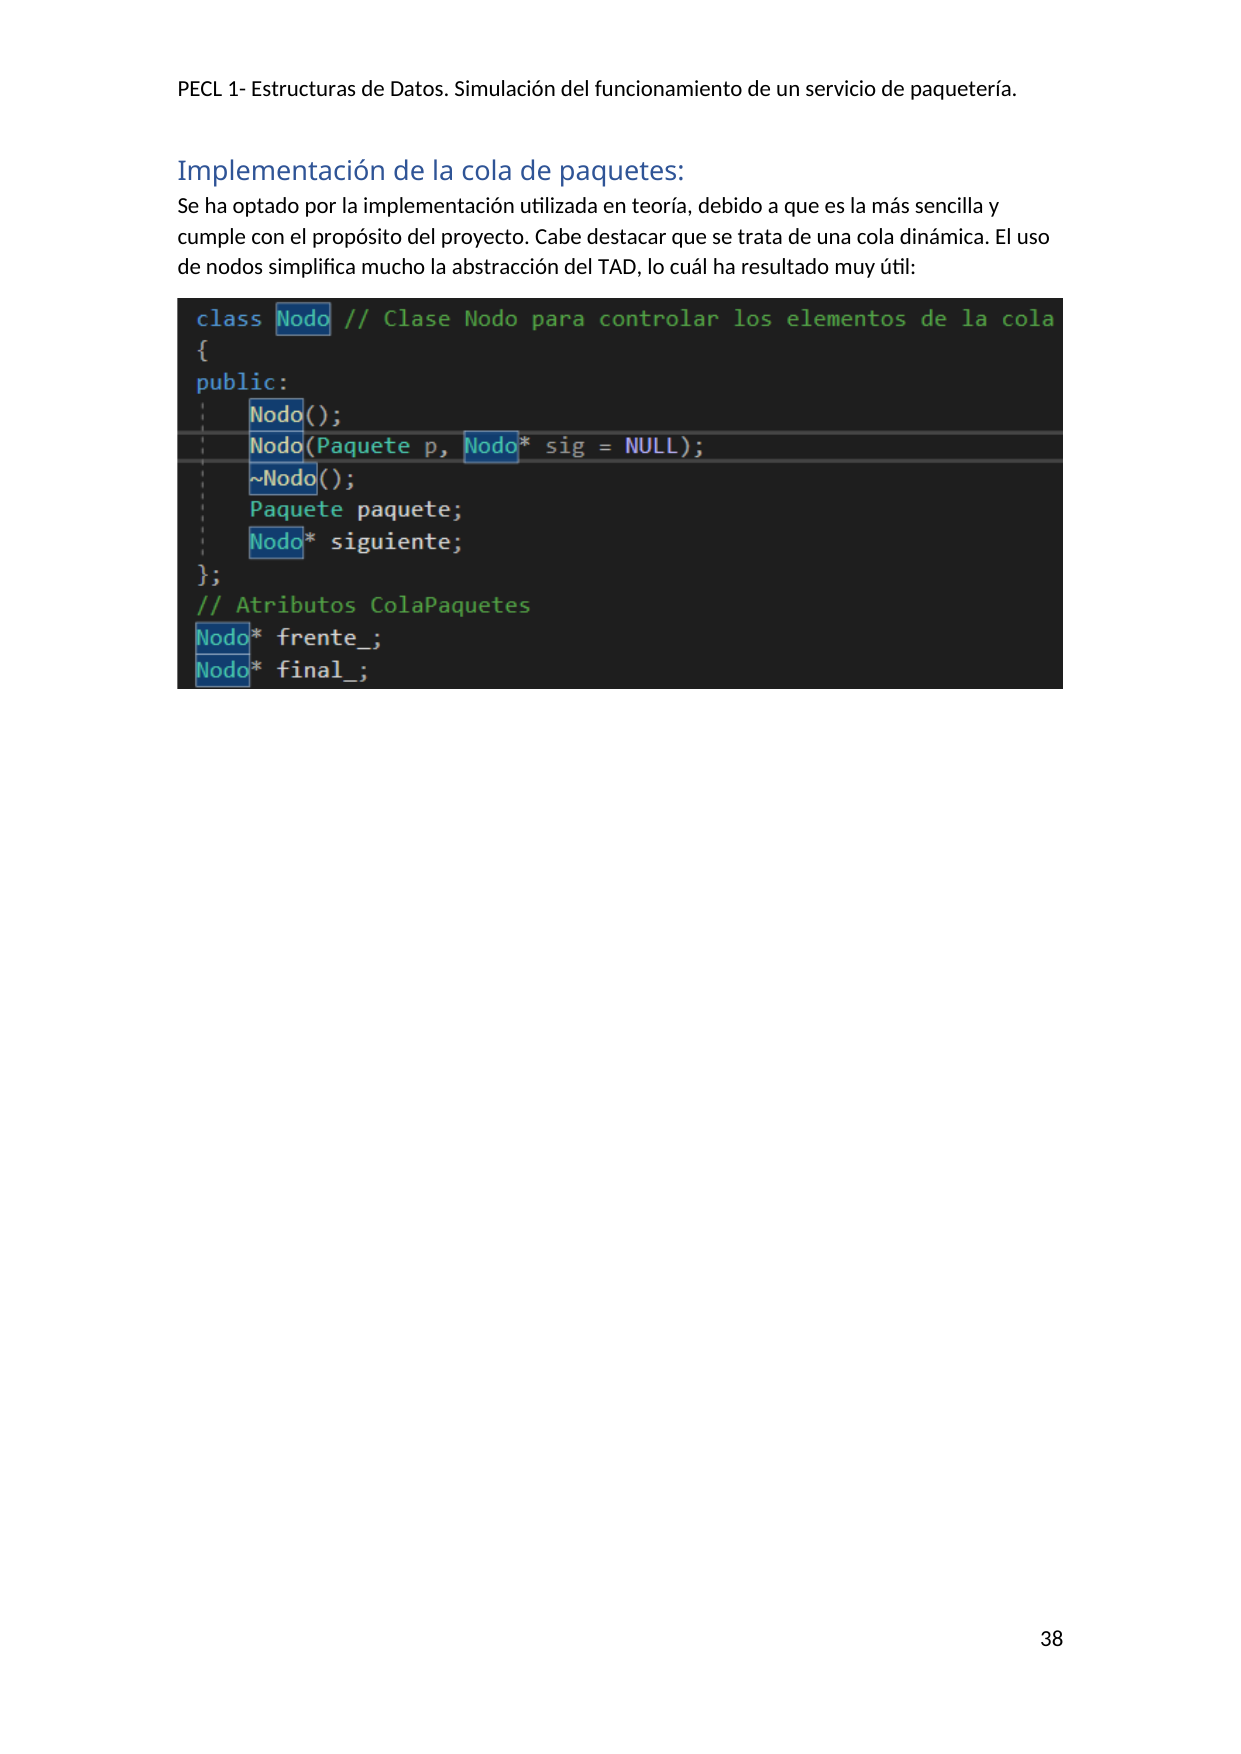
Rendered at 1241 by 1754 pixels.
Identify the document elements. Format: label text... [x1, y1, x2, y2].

picture [177, 298, 1063, 689]
subtitle Implementación de la cola de paquetes: [177, 152, 1063, 189]
text Se ha optado por la implementación utilizada en teoría, debido a que es la más sencilla y cumple con el propósito del proyecto. Cabe destacar que se trata de una cola dinámica. El uso de nodos simplifica mucho la abstracción del TAD, lo cuál ha resultado muy útil: [177, 192, 1063, 280]
